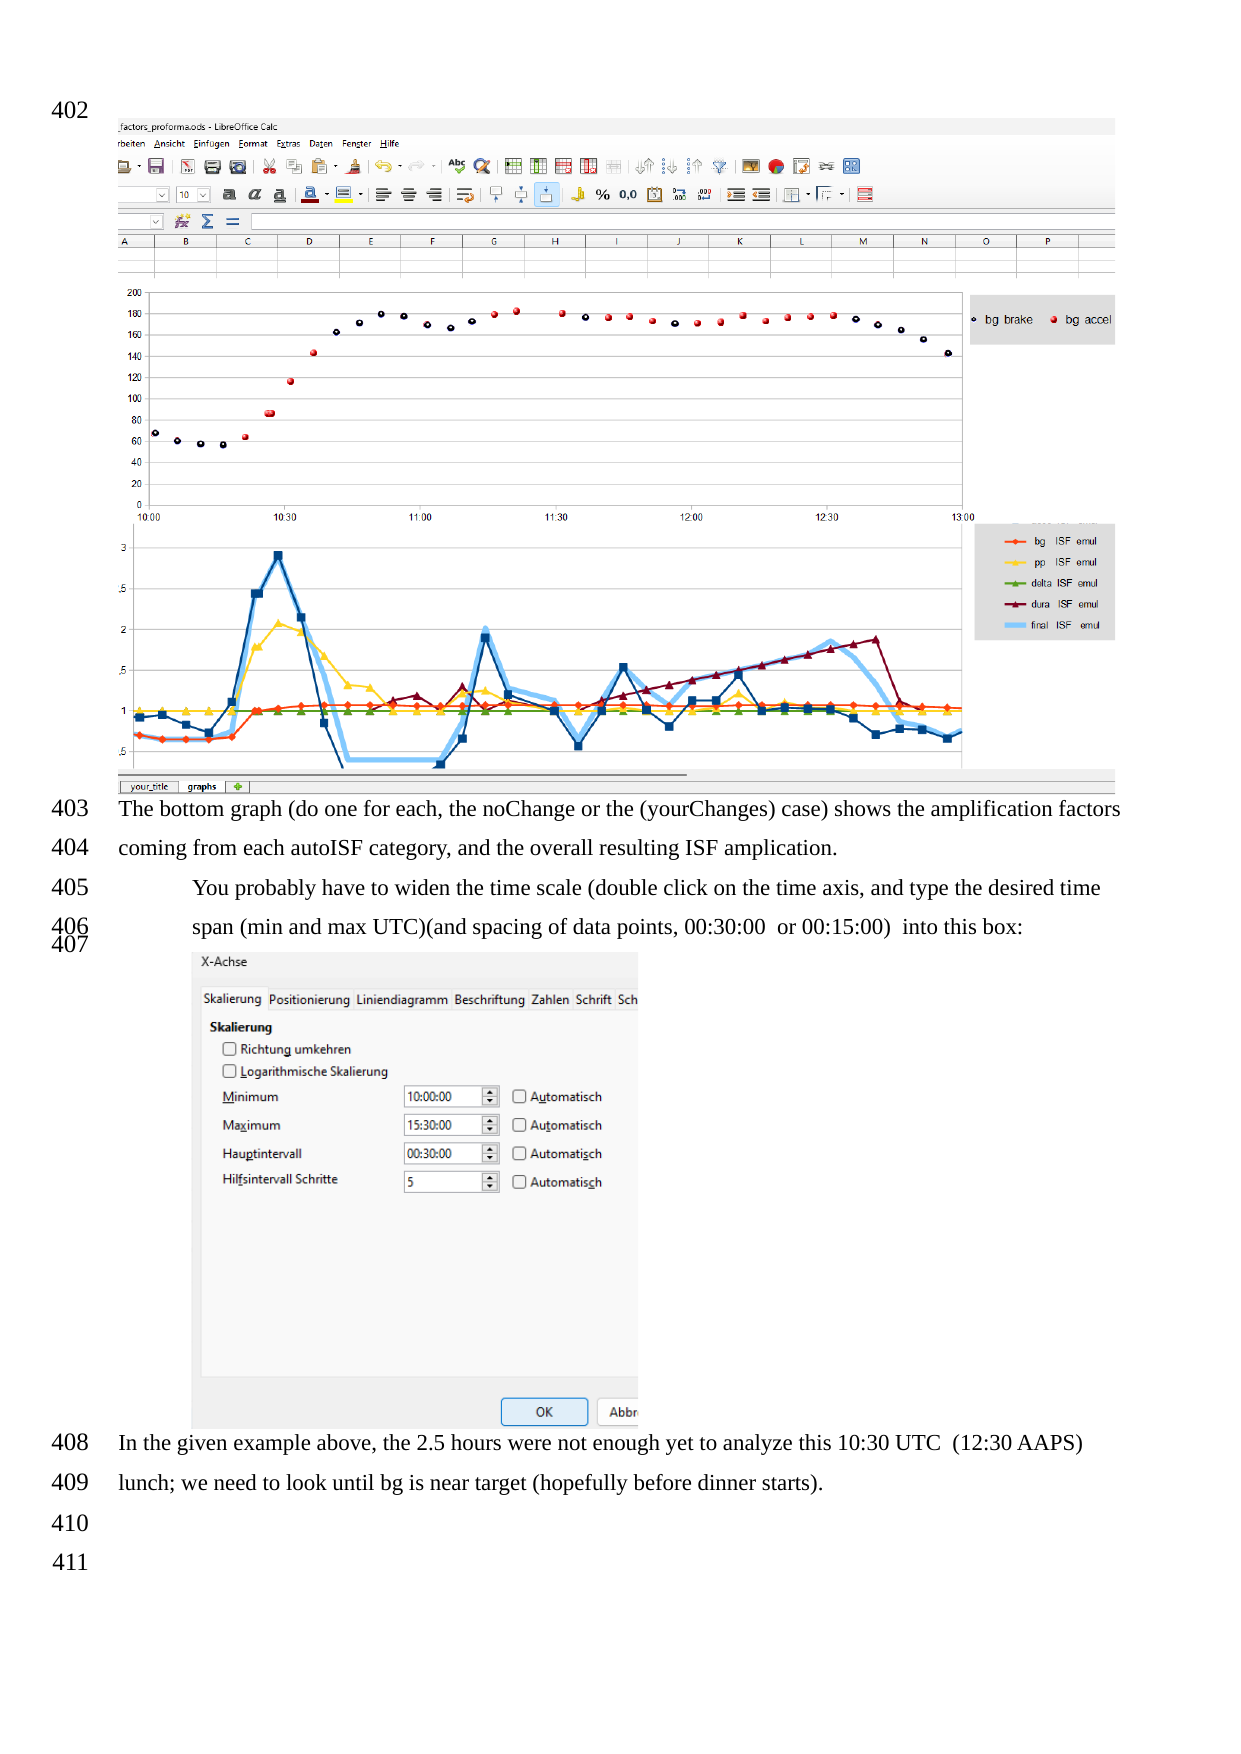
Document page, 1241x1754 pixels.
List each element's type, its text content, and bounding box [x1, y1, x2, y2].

text You probably have to widen the time scale (double click on the time axis, and type the desired time span (min and max UTC)(and spacing of data points, 00:30:00 or 00:15:00) into this box: [192, 874, 1122, 939]
text The bottom graph (do one for each, the noChange or the (yourChanges) case) shows the amplification factors coming from each autoISF category, and the overall resulting ISF amplication. [118, 795, 1122, 861]
text In the given example above, the 2.5 hours were not enough yet to analyze this 10:30 UTC (12:30 AAPS) lunch; we need to look until bg is near target (hopefully before dinner starts). [118, 1429, 1122, 1495]
